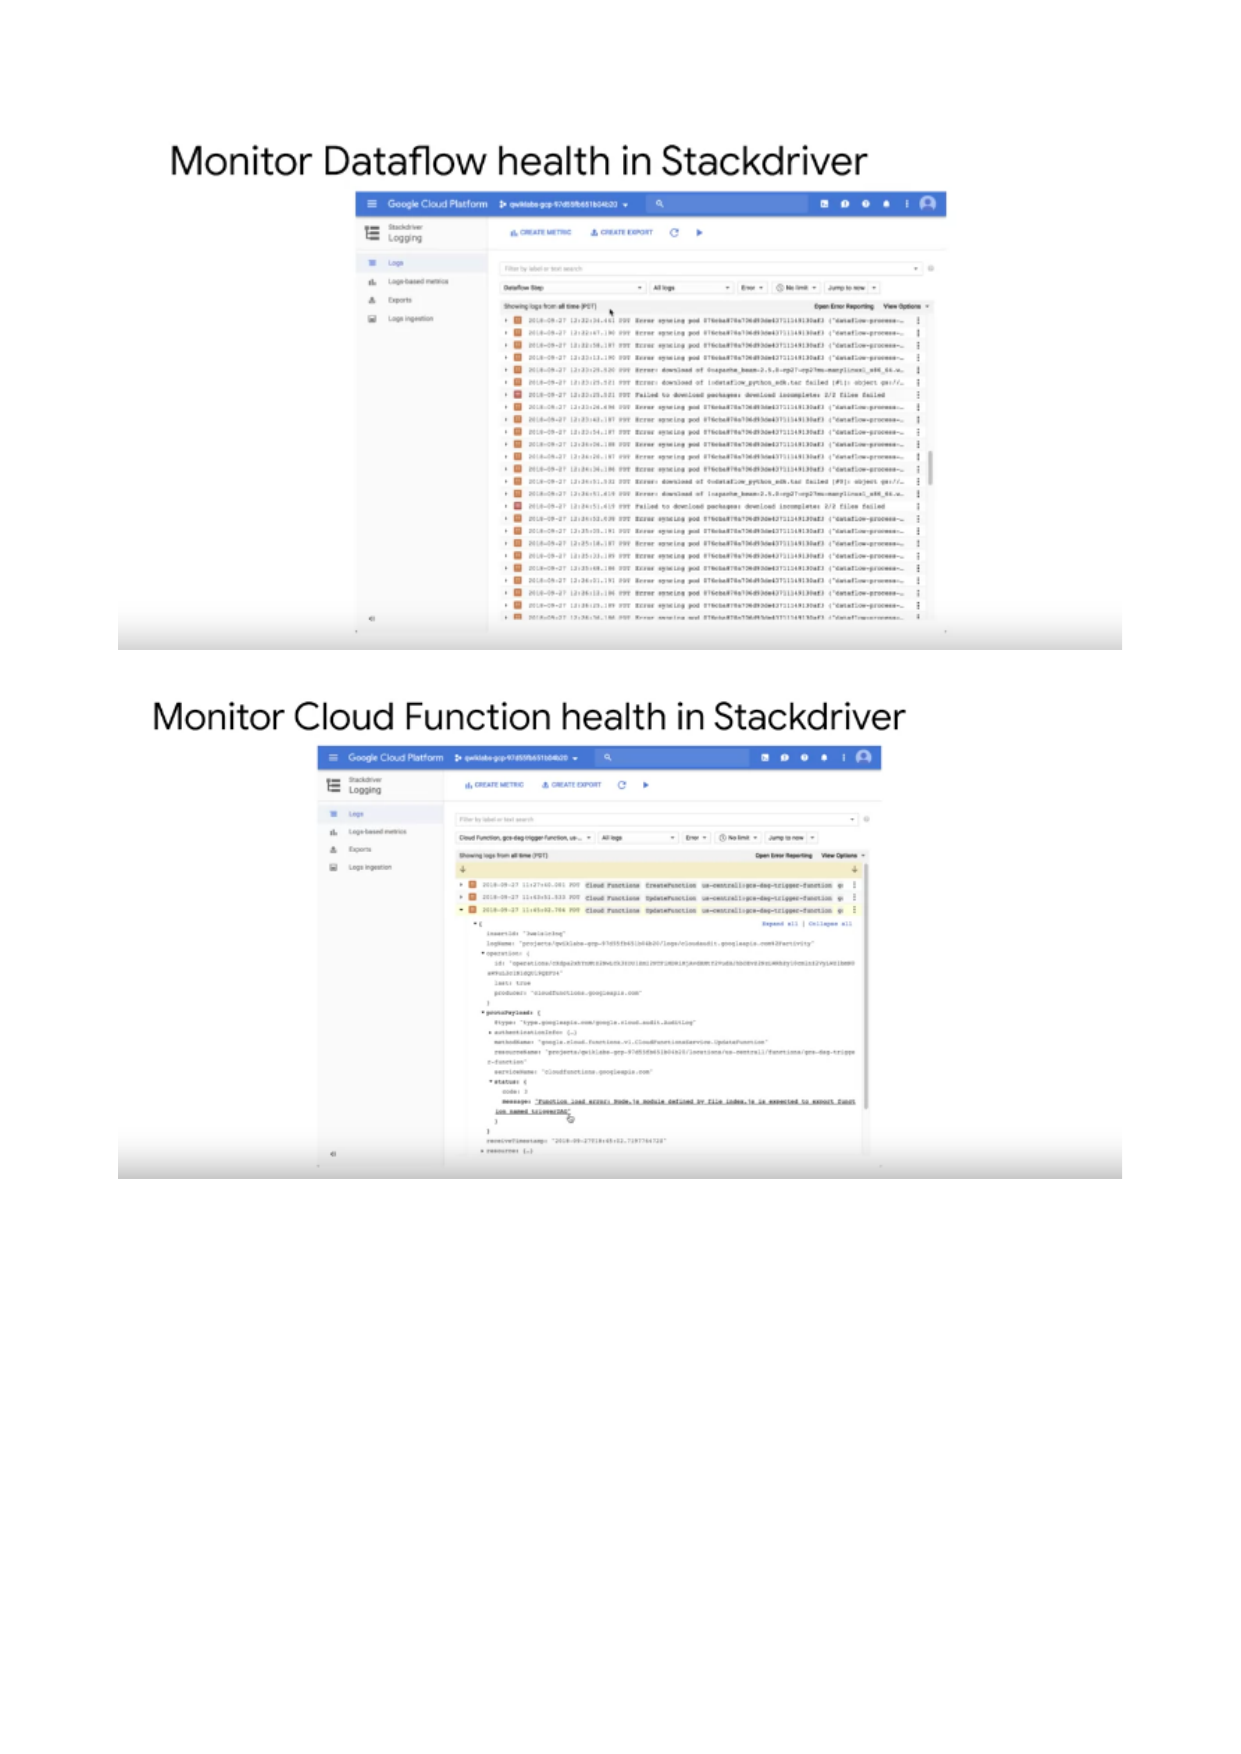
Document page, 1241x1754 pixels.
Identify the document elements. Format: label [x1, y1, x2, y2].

picture [118, 118, 1123, 650]
picture [118, 678, 1123, 1179]
